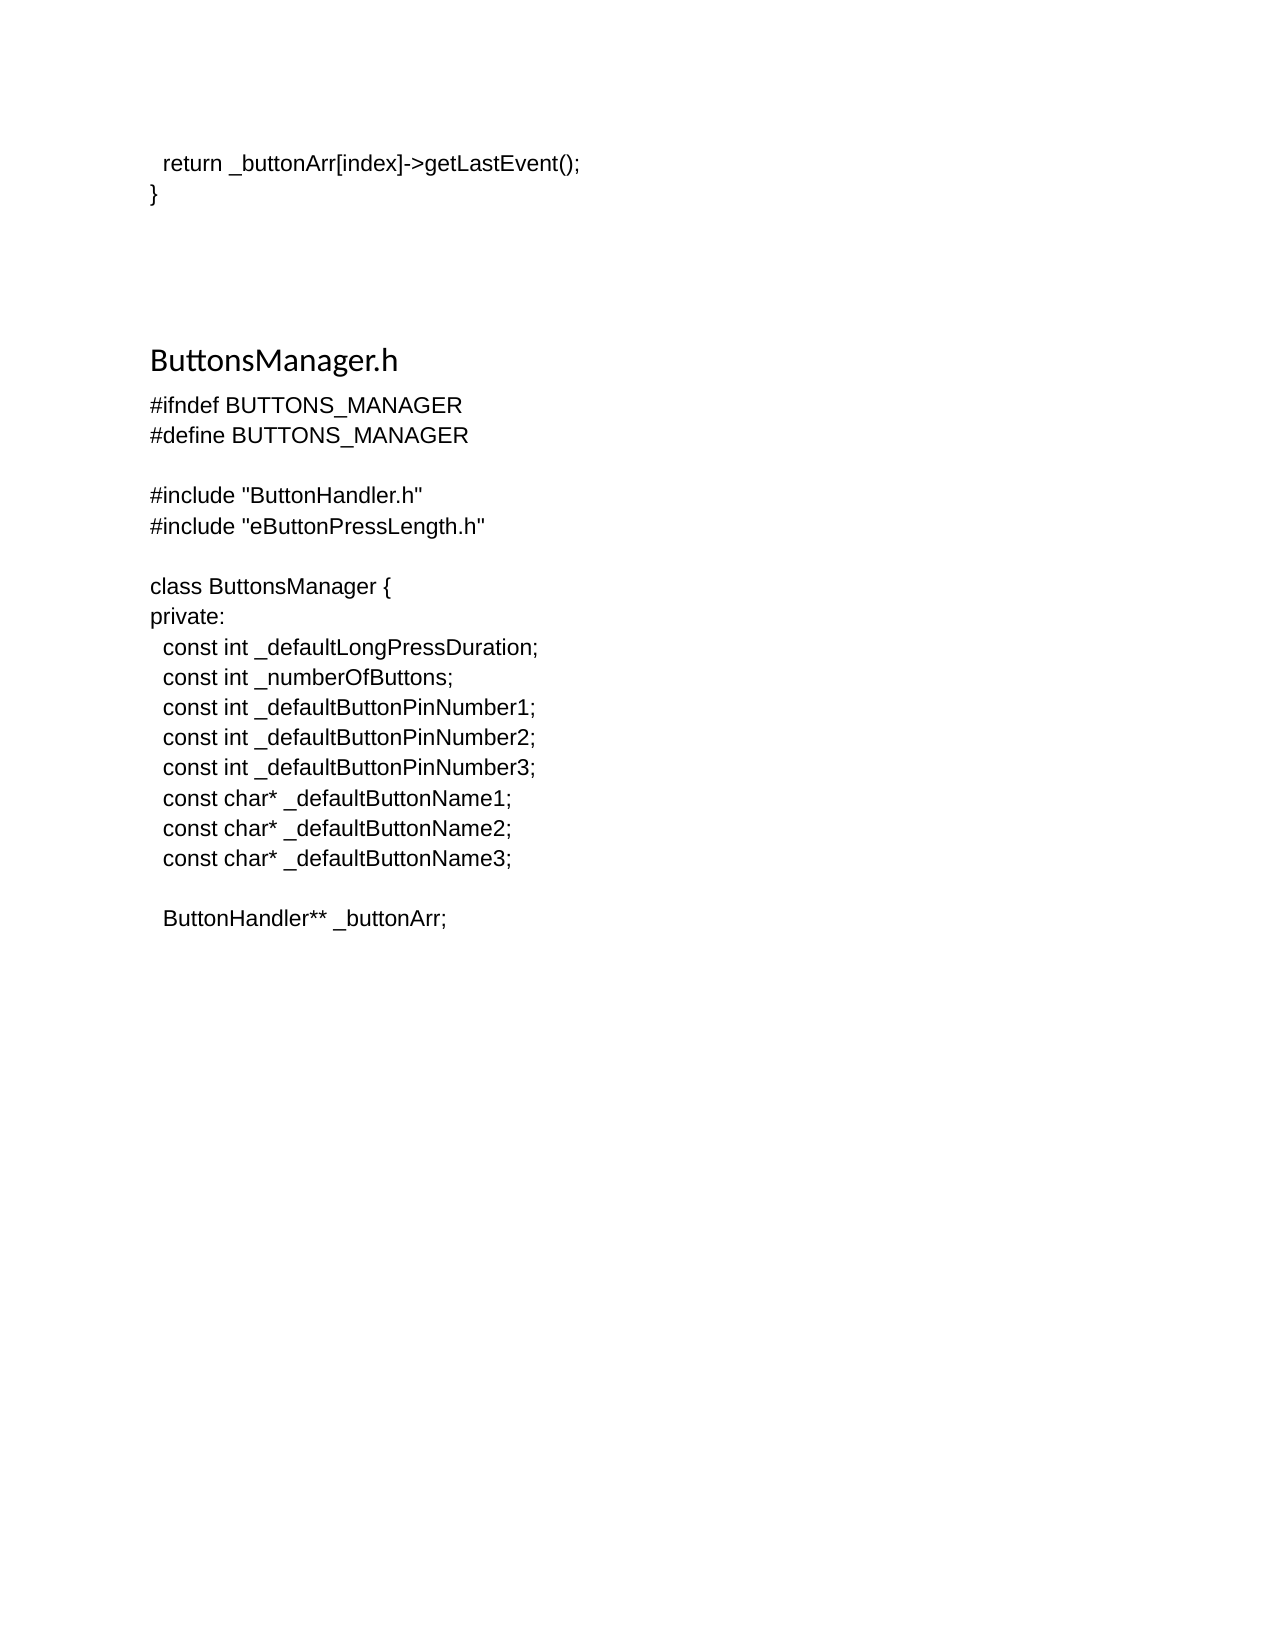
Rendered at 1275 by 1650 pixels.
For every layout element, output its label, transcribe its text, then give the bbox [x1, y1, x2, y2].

text ButtonHandler** _buttonArr; [150, 905, 1125, 932]
text const int _numberOfButtons; [150, 664, 1125, 690]
text class ButtonsManager { [150, 573, 1125, 599]
text const char* _defaultButtonName3; [150, 845, 1125, 871]
text private: [150, 603, 1125, 629]
text } [150, 180, 1125, 207]
text return _buttonArr[index]->getLastEvent(); [150, 150, 1125, 176]
text #define BUTTONS_MANAGER [150, 422, 1125, 448]
text const char* _defaultButtonName1; [150, 784, 1125, 811]
text const int _defaultButtonPinNumber1; [150, 694, 1125, 720]
text #include "ButtonHandler.h" [150, 482, 1125, 509]
text #ifndef BUTTONS_MANAGER [150, 392, 1125, 418]
text const int _defaultButtonPinNumber3; [150, 754, 1125, 781]
subtitle ButtonsManager.h [150, 338, 1125, 379]
text #include "eButtonPressLength.h" [150, 513, 1125, 539]
text const int _defaultLongPressDuration; [150, 633, 1125, 660]
text const char* _defaultButtonName2; [150, 815, 1125, 841]
text const int _defaultButtonPinNumber2; [150, 724, 1125, 750]
